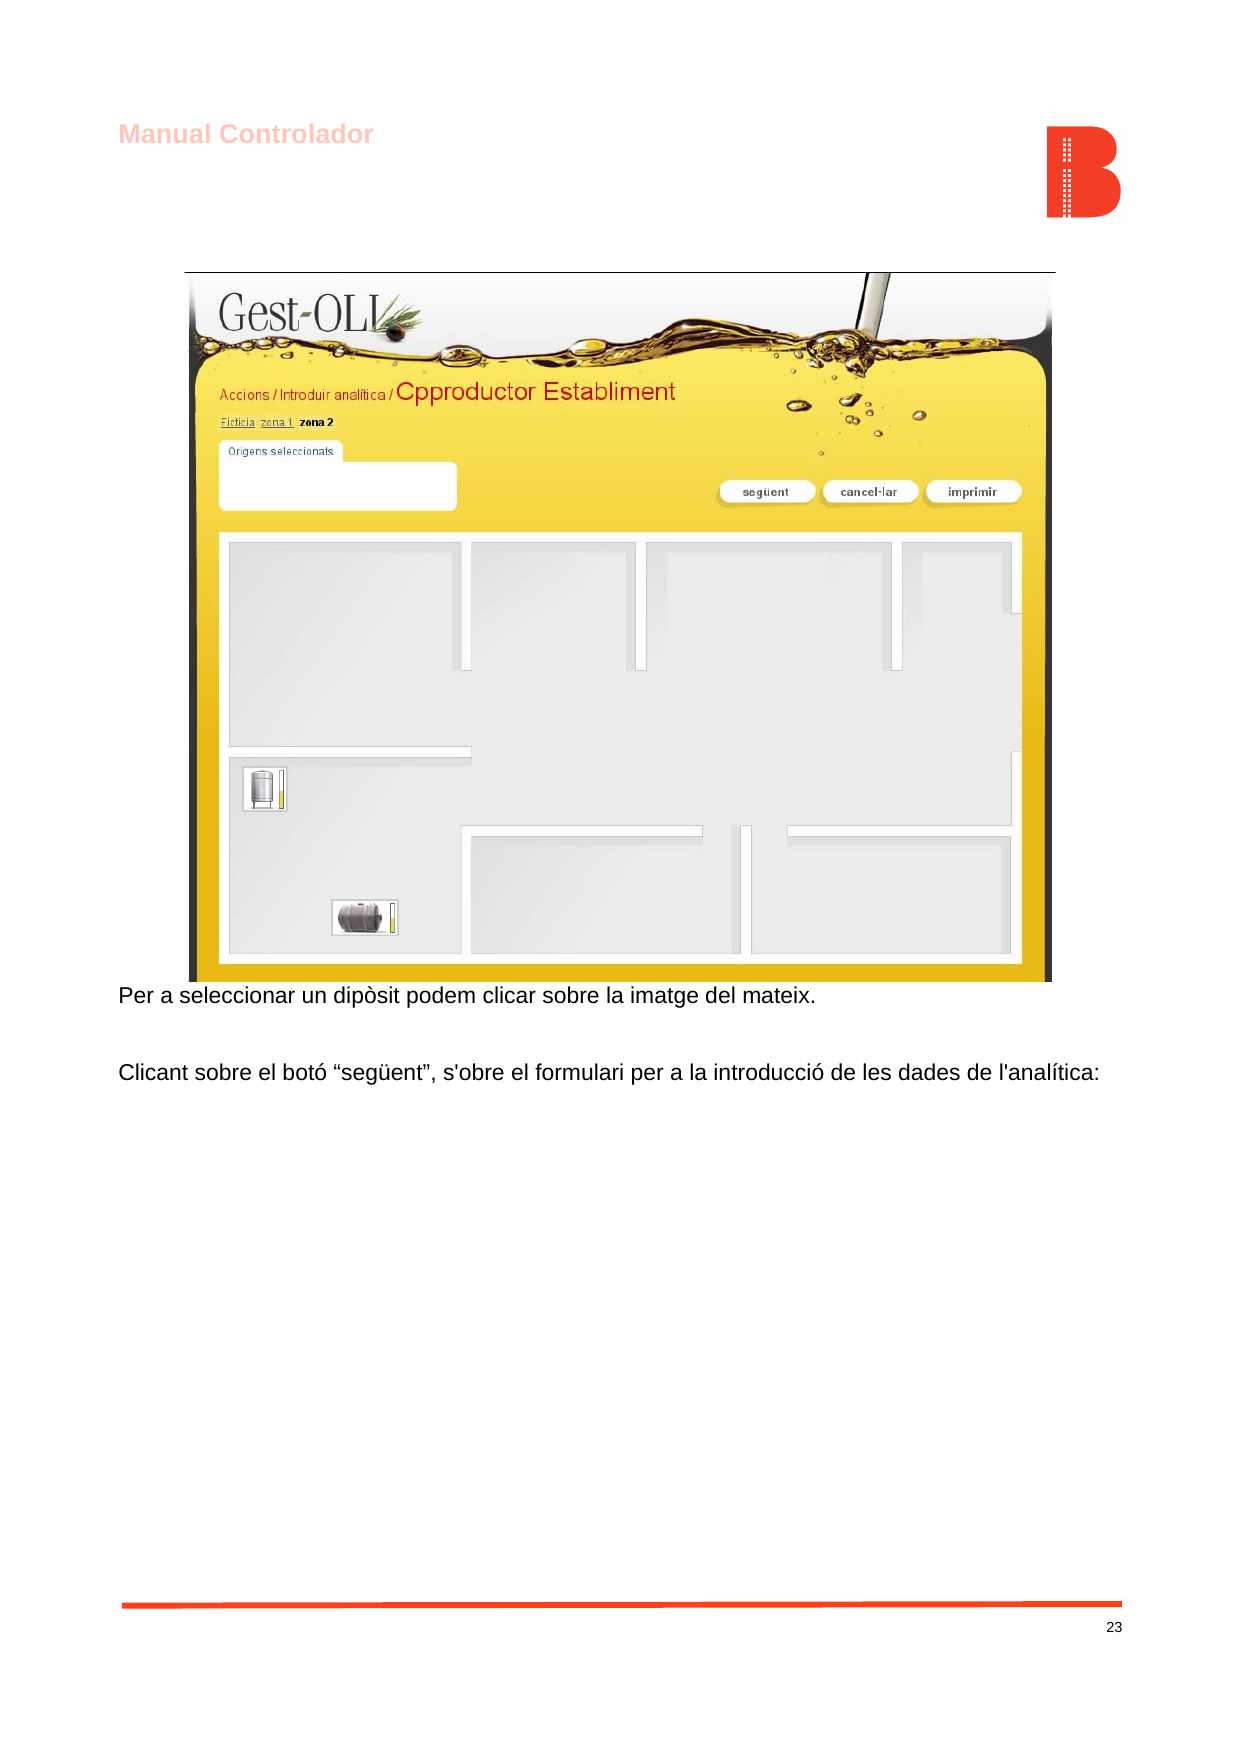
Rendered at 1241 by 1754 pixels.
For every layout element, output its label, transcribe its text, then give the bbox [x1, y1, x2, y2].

picture [1036, 124, 1130, 221]
text Clicant sobre el botó “següent”, s'obre el formulari per a la introducció de les dades de l'analítica: [118, 1059, 1122, 1086]
picture [184, 272, 1056, 982]
text Per a seleccionar un dipòsit podem clicar sobre la imatge del mateix. [118, 587, 1122, 1008]
